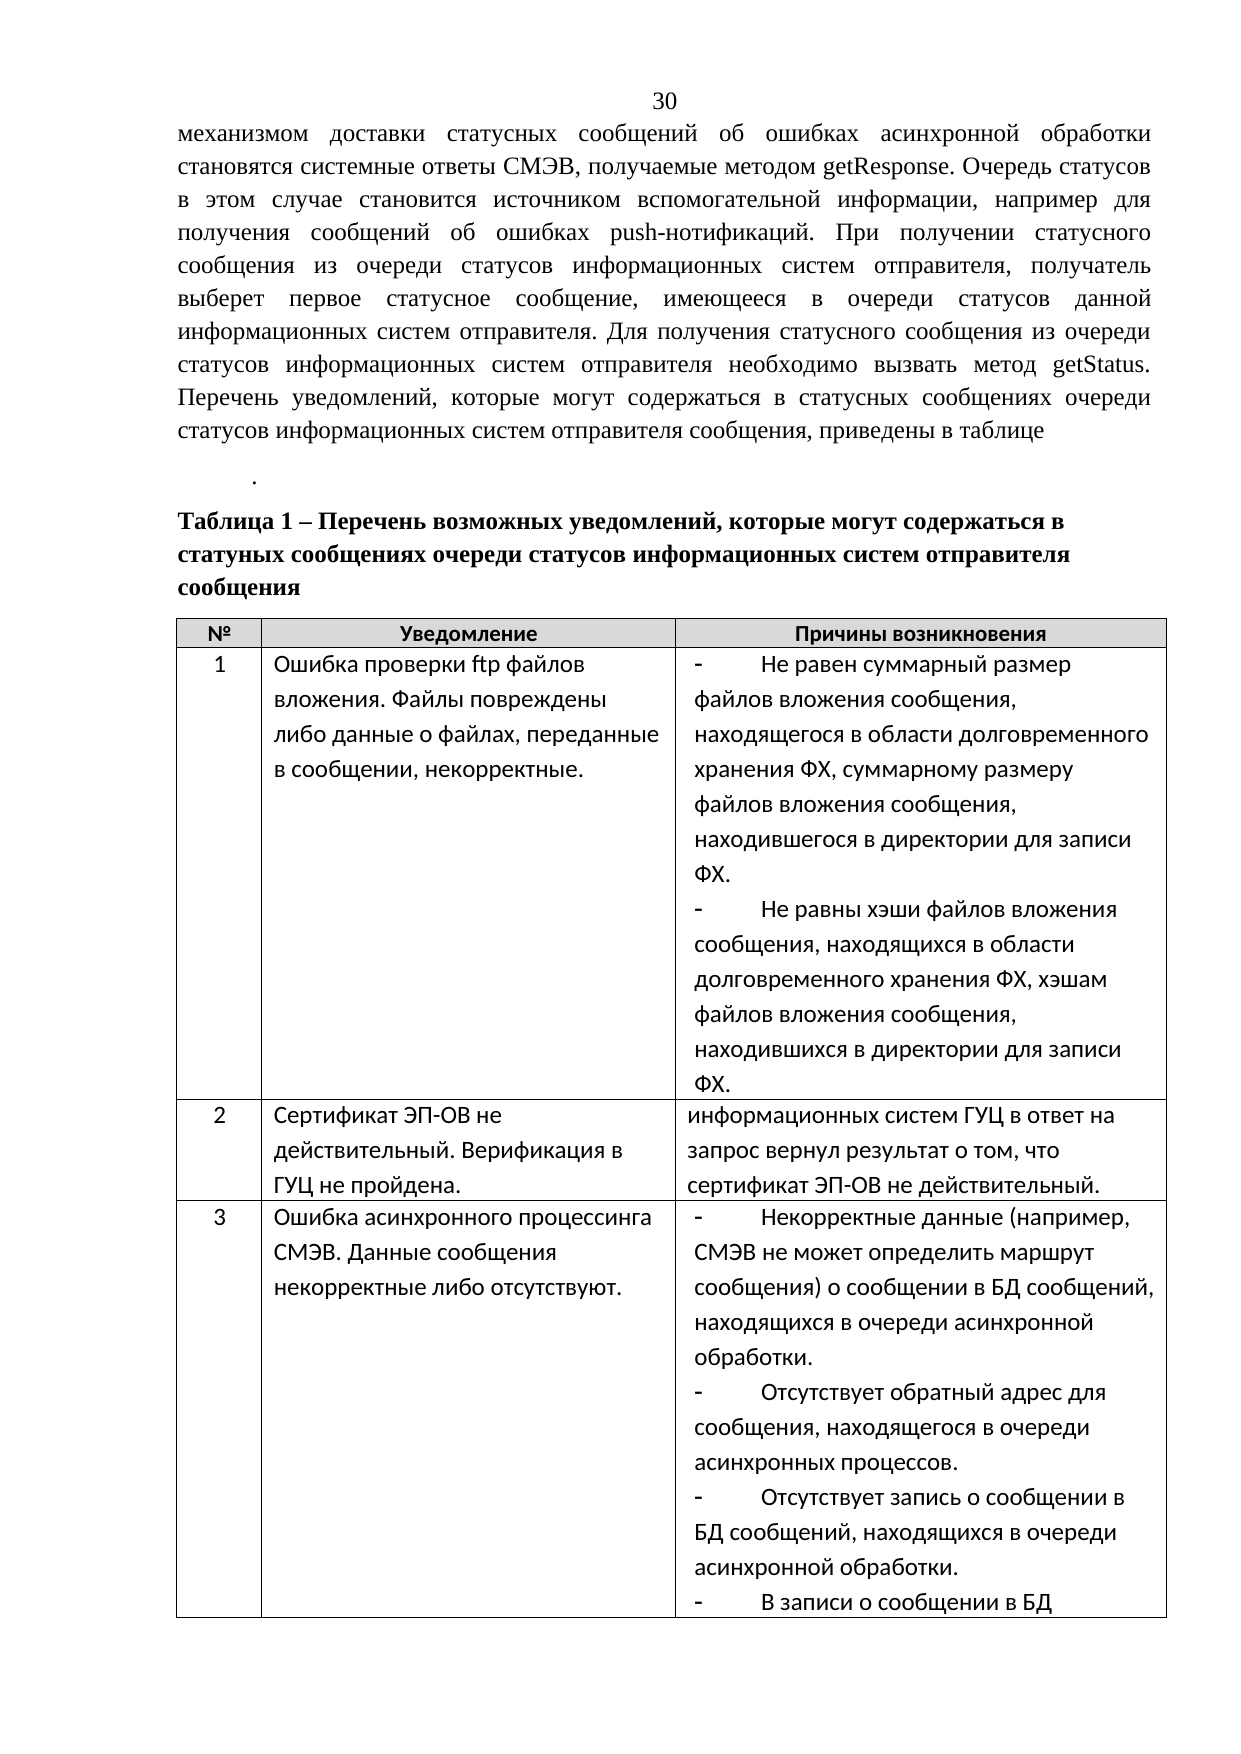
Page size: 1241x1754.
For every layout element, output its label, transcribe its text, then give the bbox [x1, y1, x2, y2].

table_cell Некорректные данные (например, СМЭВ не может определить маршрут сообщения) о сообщении в БД сообщений, находящихся в очереди асинхронной обработки. Отсутствует обратный адрес для сообщения, находящегося в очереди асинхронных процессов. Отсутствует запись о сообщении в БД сообщений, находящихся в очереди асинхронной обработки. В записи о сообщении в БД [676, 1201, 1166, 1617]
table_cell 2 [177, 1100, 261, 1200]
table_header № [177, 619, 261, 647]
table_cell Ошибка асинхронного процессинга СМЭВ. Данные сообщения некорректные либо отсутствуют. [262, 1201, 675, 1617]
table_cell Сертификат ЭП-ОВ не действительный. Верификация в ГУЦ не пройдена. [262, 1100, 675, 1200]
table_cell информационных систем ГУЦ в ответ на запрос вернул результат о том, что сертификат ЭП-ОВ не действительный. [676, 1100, 1166, 1200]
table_cell Не равен суммарный размер файлов вложения сообщения, находящегося в области долговременного хранения ФХ, суммарному размеру файлов вложения сообщения, находившегося в директории для записи ФХ. Не равны хэши файлов вложения сообщения, находящихся в области долговременного хранения ФХ, хэшам файлов вложения сообщения, находившихся в директории для записи ФХ. [676, 648, 1166, 1098]
table_header Причины возникновения [676, 619, 1166, 647]
text . [177, 461, 1152, 489]
table_cell 3 [177, 1201, 261, 1617]
text Таблица 1 – Перечень возможных уведомлений, которые могут содержаться в статуных сообщениях очереди статусов информационных систем отправителя сообщения [177, 506, 1152, 601]
text механизмом доставки статусных сообщений об ошибках асинхронной обработки становятся системные ответы СМЭВ, получаемые методом getResponse. Очередь статусов в этом случае становится источником вспомогательной информации, например для получения сообщений об ошибках push-нотификаций. При получении статусного сообщения из очереди статусов информационных систем отправителя, получатель выберет первое статусное сообщение, имеющееся в очереди статусов данной информационных систем отправителя. Для получения статусного сообщения из очереди статусов информационных систем отправителя необходимо вызвать метод getStatus. Перечень уведомлений, которые могут содержаться в статусных сообщениях очереди статусов информационных систем отправителя сообщения, приведены в таблице [177, 118, 1152, 444]
table_header Уведомление [262, 619, 675, 647]
table_cell 1 [177, 648, 261, 1098]
table_cell Ошибка проверки ftp файлов вложения. Файлы повреждены либо данные о файлах, переданные в сообщении, некорректные. [262, 648, 675, 1098]
